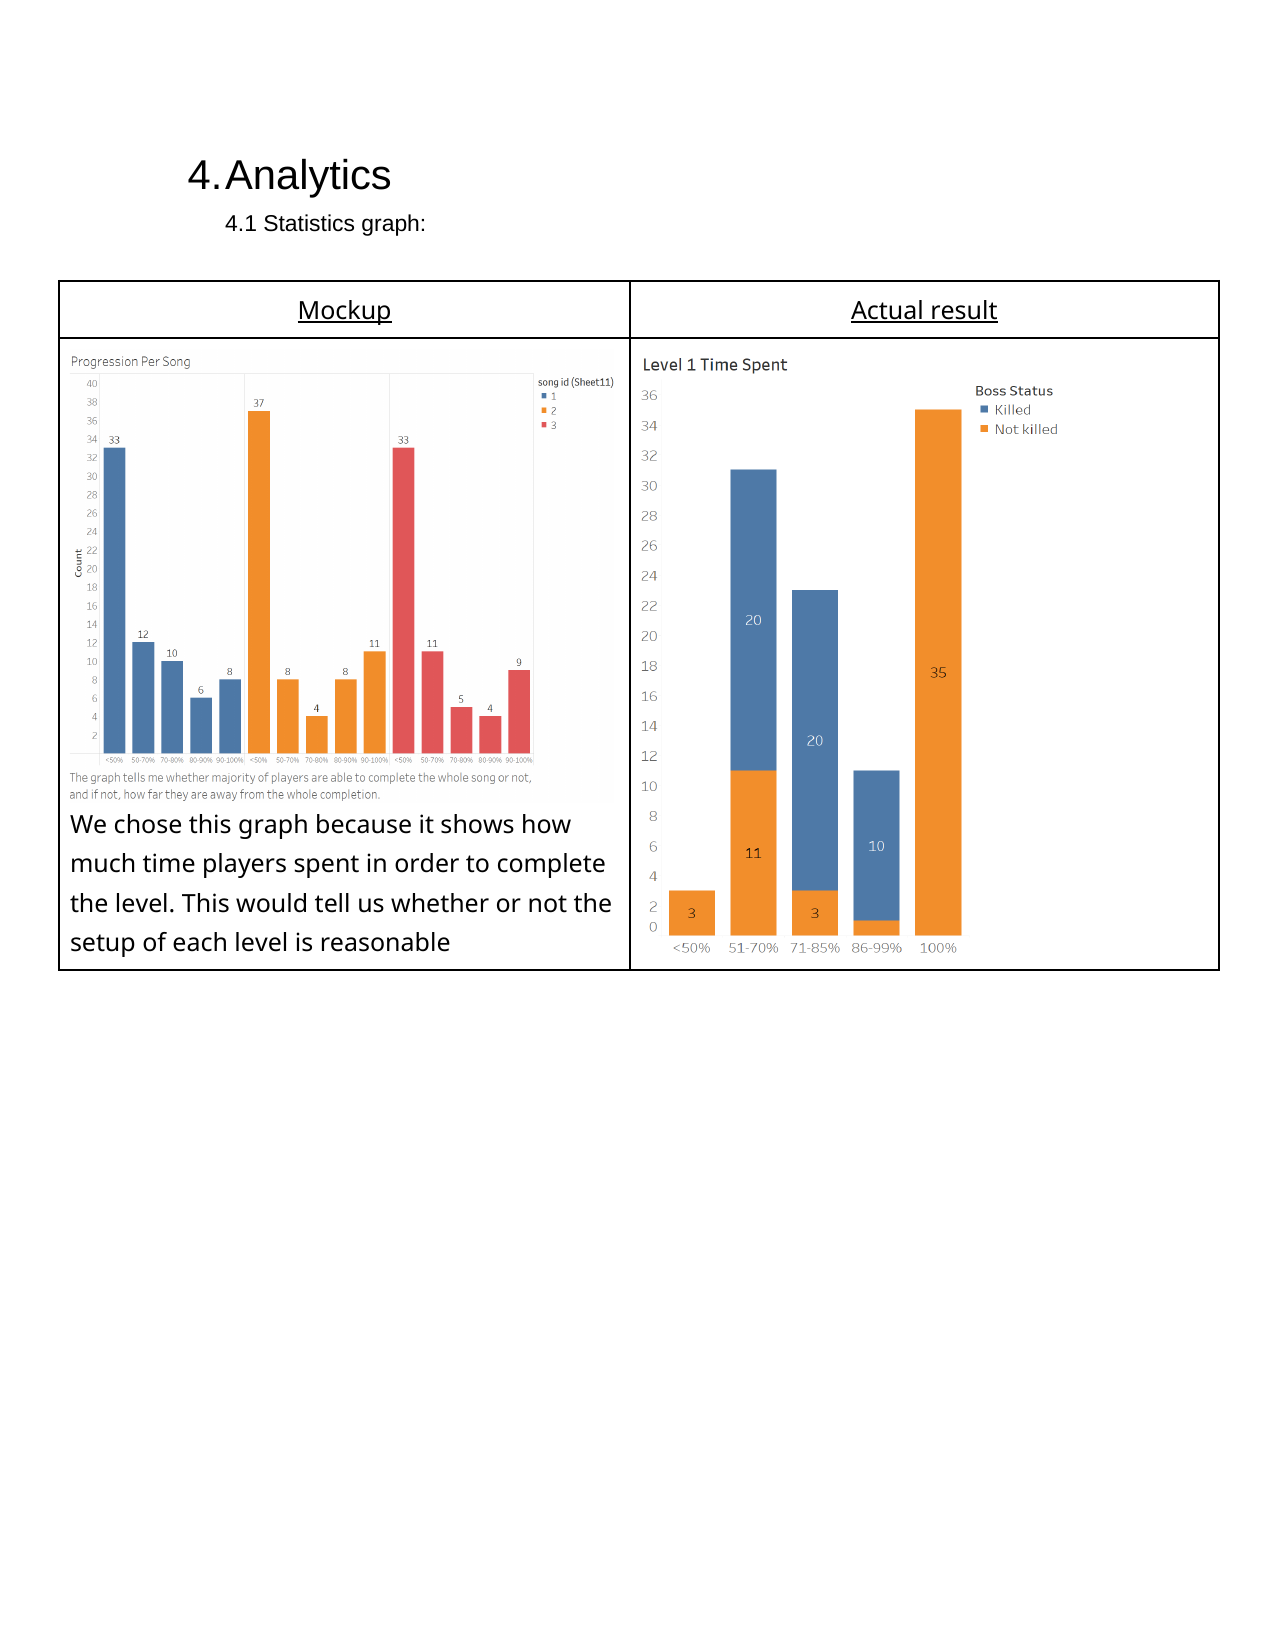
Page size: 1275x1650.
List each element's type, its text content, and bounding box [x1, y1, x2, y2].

text 4.1 Statistics graph: [150, 210, 1125, 237]
picture [69, 349, 615, 803]
subtitle Analytics [187, 150, 1125, 198]
table_header Actual result [631, 282, 1218, 337]
table_cell [631, 339, 1218, 969]
picture [640, 349, 1060, 957]
table_header Mockup [60, 282, 629, 337]
table_cell We chose this graph because it shows how much time players spent in order to complete the level. This would tell us whether or not the setup of each level is reasonable [60, 339, 629, 969]
